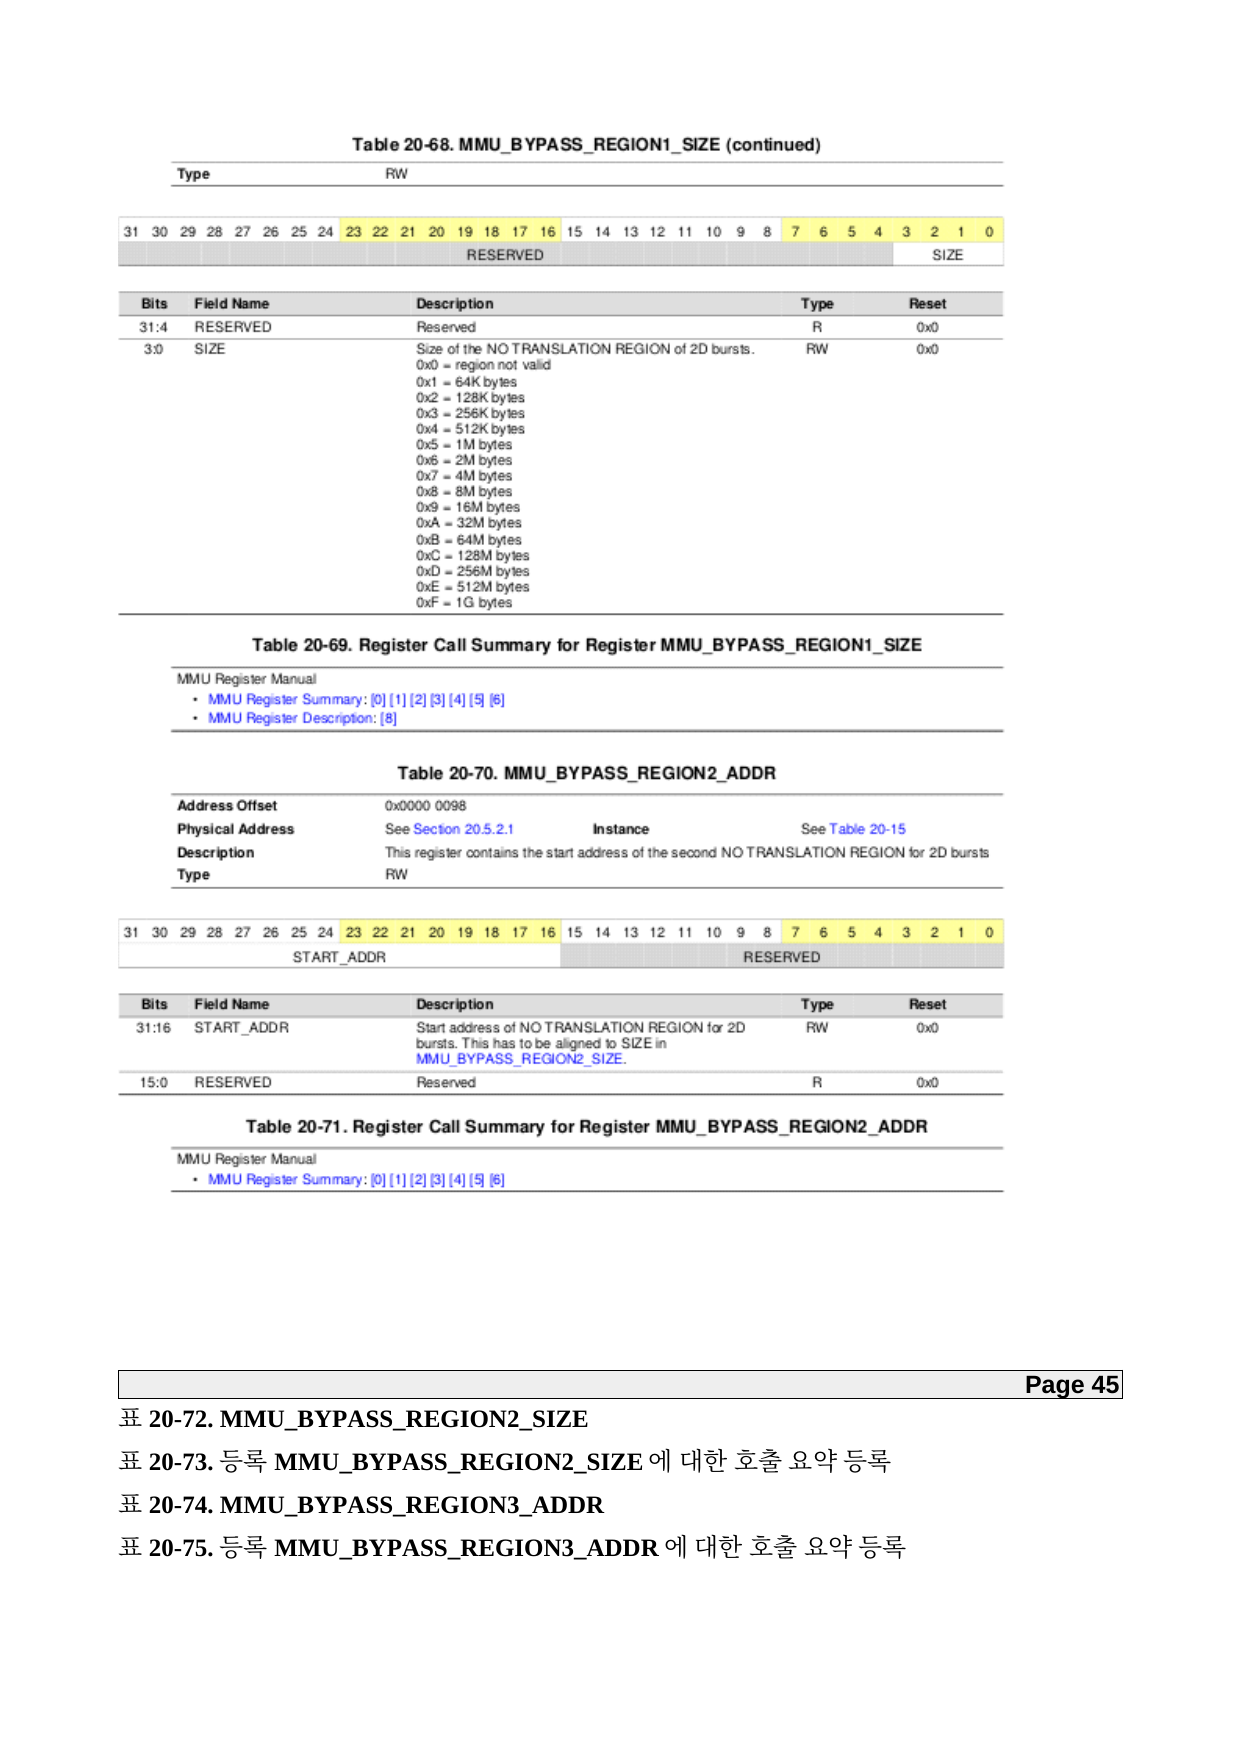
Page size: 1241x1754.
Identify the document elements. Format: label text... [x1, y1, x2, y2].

table_header Page 45 [119, 1371, 1122, 1398]
text 표 20-72. MMU_BYPASS_REGION2_SIZE [118, 1399, 1122, 1434]
text 표 20-75. 등록 MMU_BYPASS_REGION3_ADDR에 대한 호출 요약 등록 [118, 1528, 1122, 1564]
text 표 20-74. MMU_BYPASS_REGION3_ADDR [118, 1485, 1122, 1521]
text 표 20-73. 등록 MMU_BYPASS_REGION2_SIZE에 대한 호출 요약 등록 [118, 1442, 1122, 1477]
